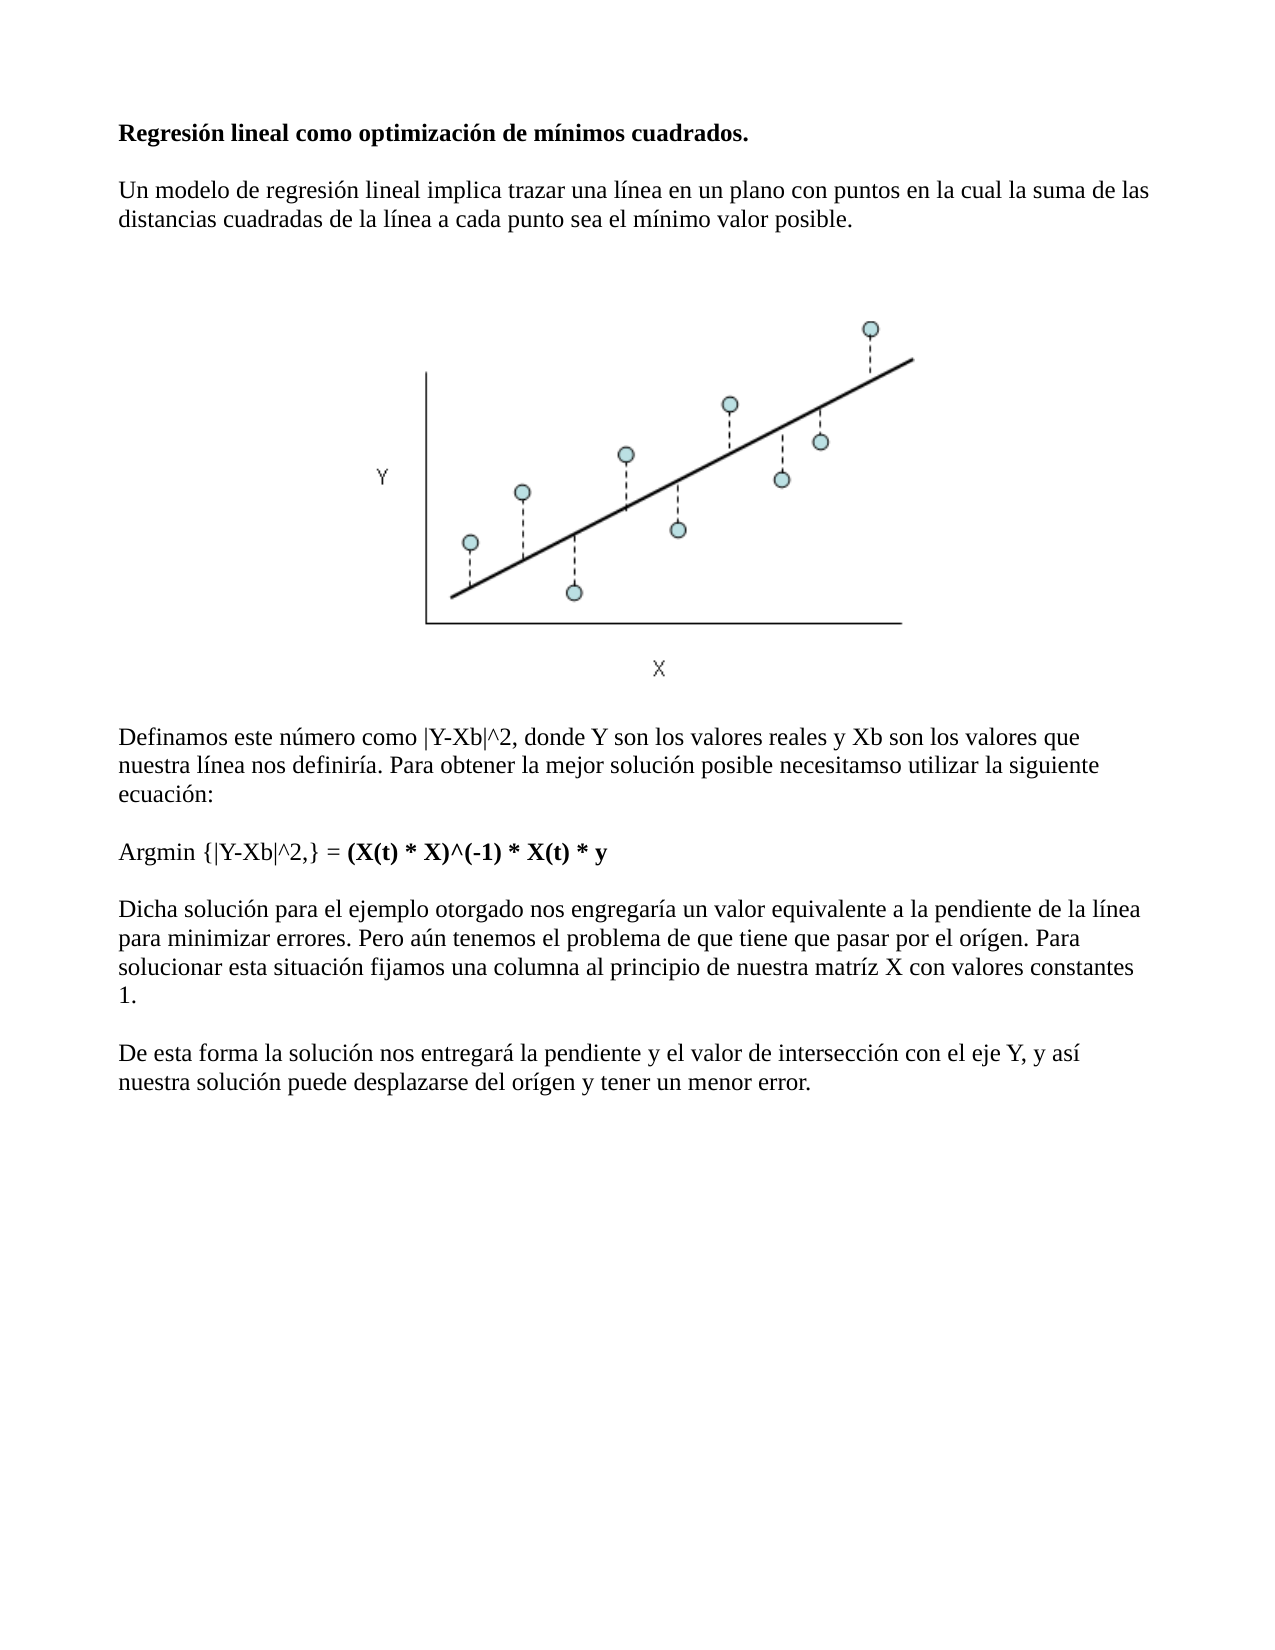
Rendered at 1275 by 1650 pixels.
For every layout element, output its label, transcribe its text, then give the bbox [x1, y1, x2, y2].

text Un modelo de regresión lineal implica trazar una línea en un plano con puntos en la cual la suma de las distancias cuadradas de la línea a cada punto sea el mínimo valor posible. [118, 176, 1157, 233]
text De esta forma la solución nos entregará la pendiente y el valor de intersección con el eje Y, y así nuestra solución puede desplazarse del orígen y tener un menor error. [118, 1038, 1157, 1096]
picture [360, 321, 915, 689]
text Definamos este número como |Y-Xb|^2, donde Y son los valores reales y Xb son los valores que nuestra línea nos definiría. Para obtener la mejor solución posible necesitamso utilizar la siguiente ecuación: [118, 722, 1157, 808]
text Dicha solución para el ejemplo otorgado nos engregaría un valor equivalente a la pendiente de la línea para minimizar errores. Pero aún tenemos el problema de que tiene que pasar por el orígen. Para solucionar esta situación fijamos una columna al principio de nuestra matríz X con valores constantes 1. [118, 894, 1157, 1009]
text Regresión lineal como optimización de mínimos cuadrados. [118, 118, 1157, 147]
text Argmin {|Y-Xb|^2,} = (X(t) * X)^(-1) * X(t) * y [118, 837, 1157, 866]
